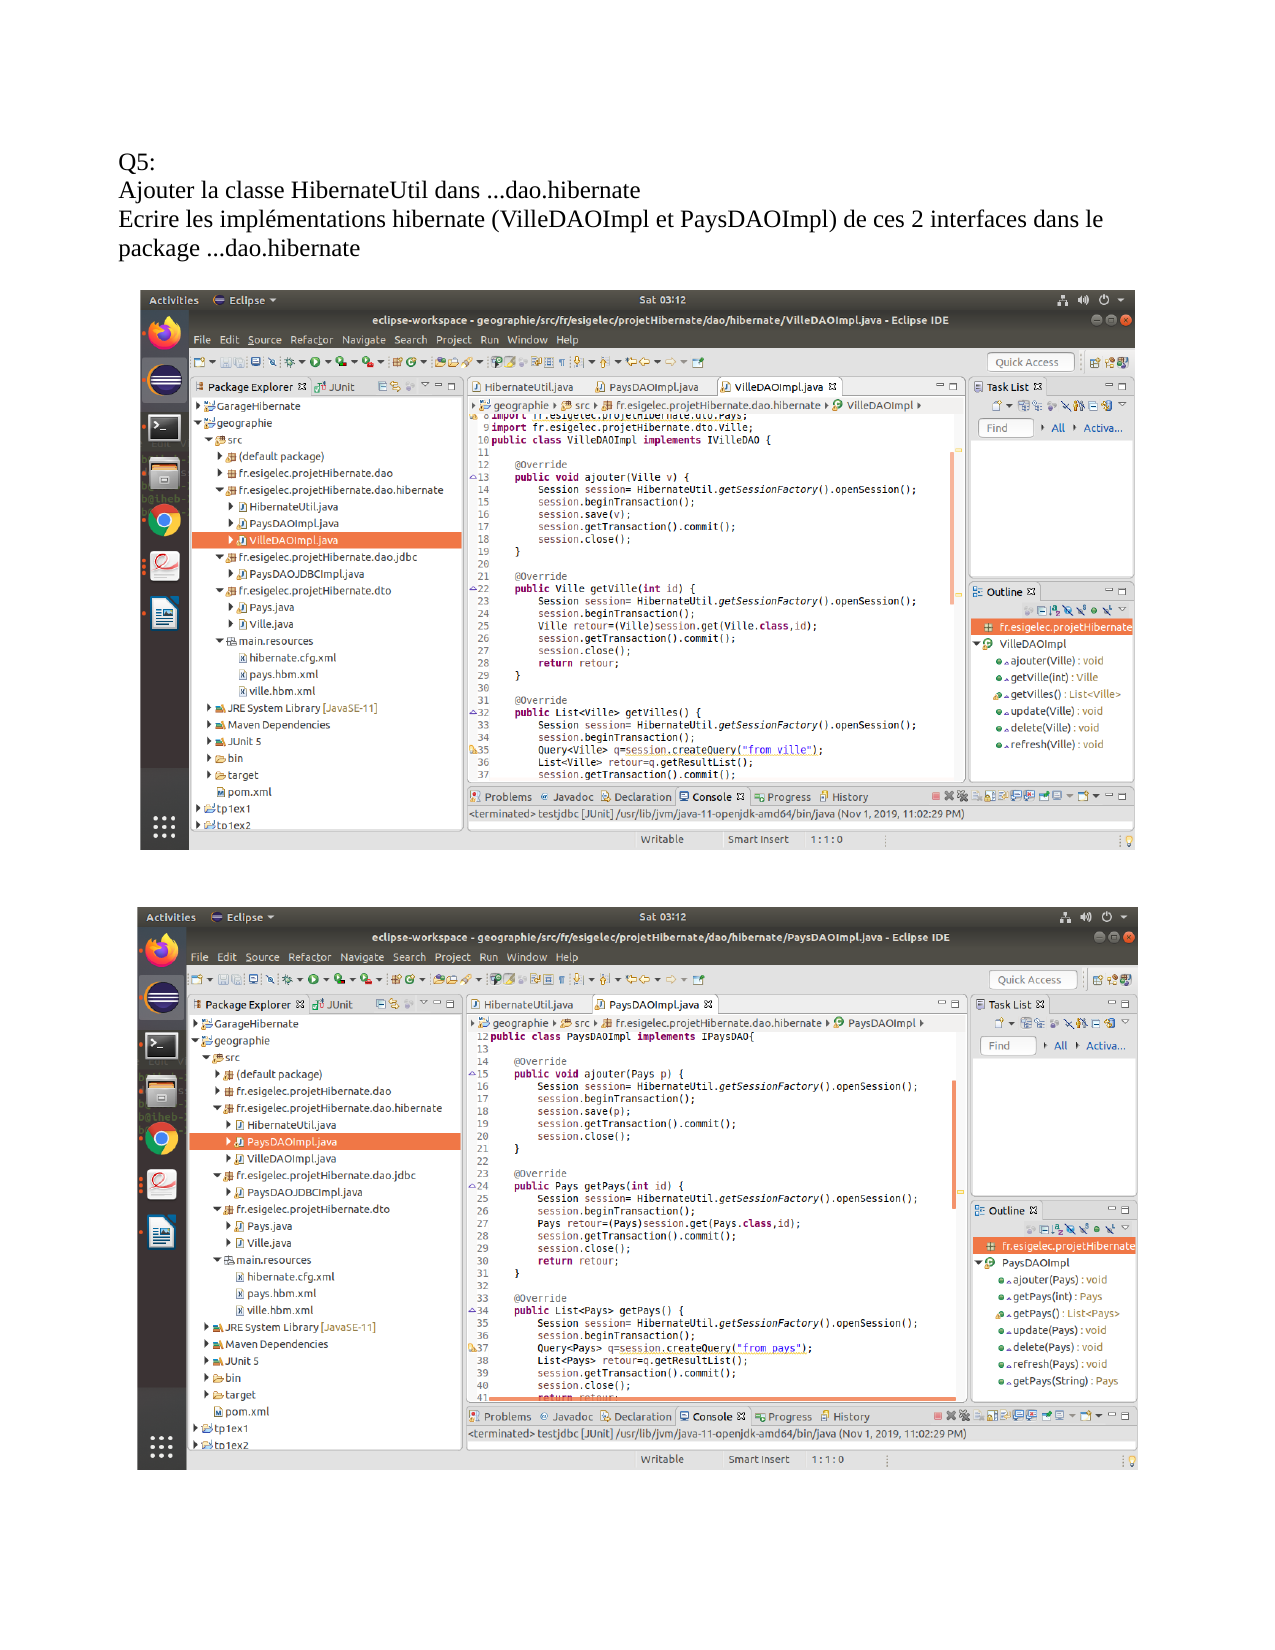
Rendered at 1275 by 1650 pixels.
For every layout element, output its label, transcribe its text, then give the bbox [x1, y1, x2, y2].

picture [140, 290, 1135, 850]
picture [137, 907, 1138, 1470]
text package ...dao.hibernate [118, 233, 1157, 262]
text Ecrire les implémentations hibernate (VilleDAOImpl et PaysDAOImpl) de ces 2 interfaces dans le [118, 204, 1157, 233]
text Ajouter la classe HibernateUtil dans ...dao.hibernate [118, 176, 1157, 204]
text Q5: [118, 147, 1157, 176]
